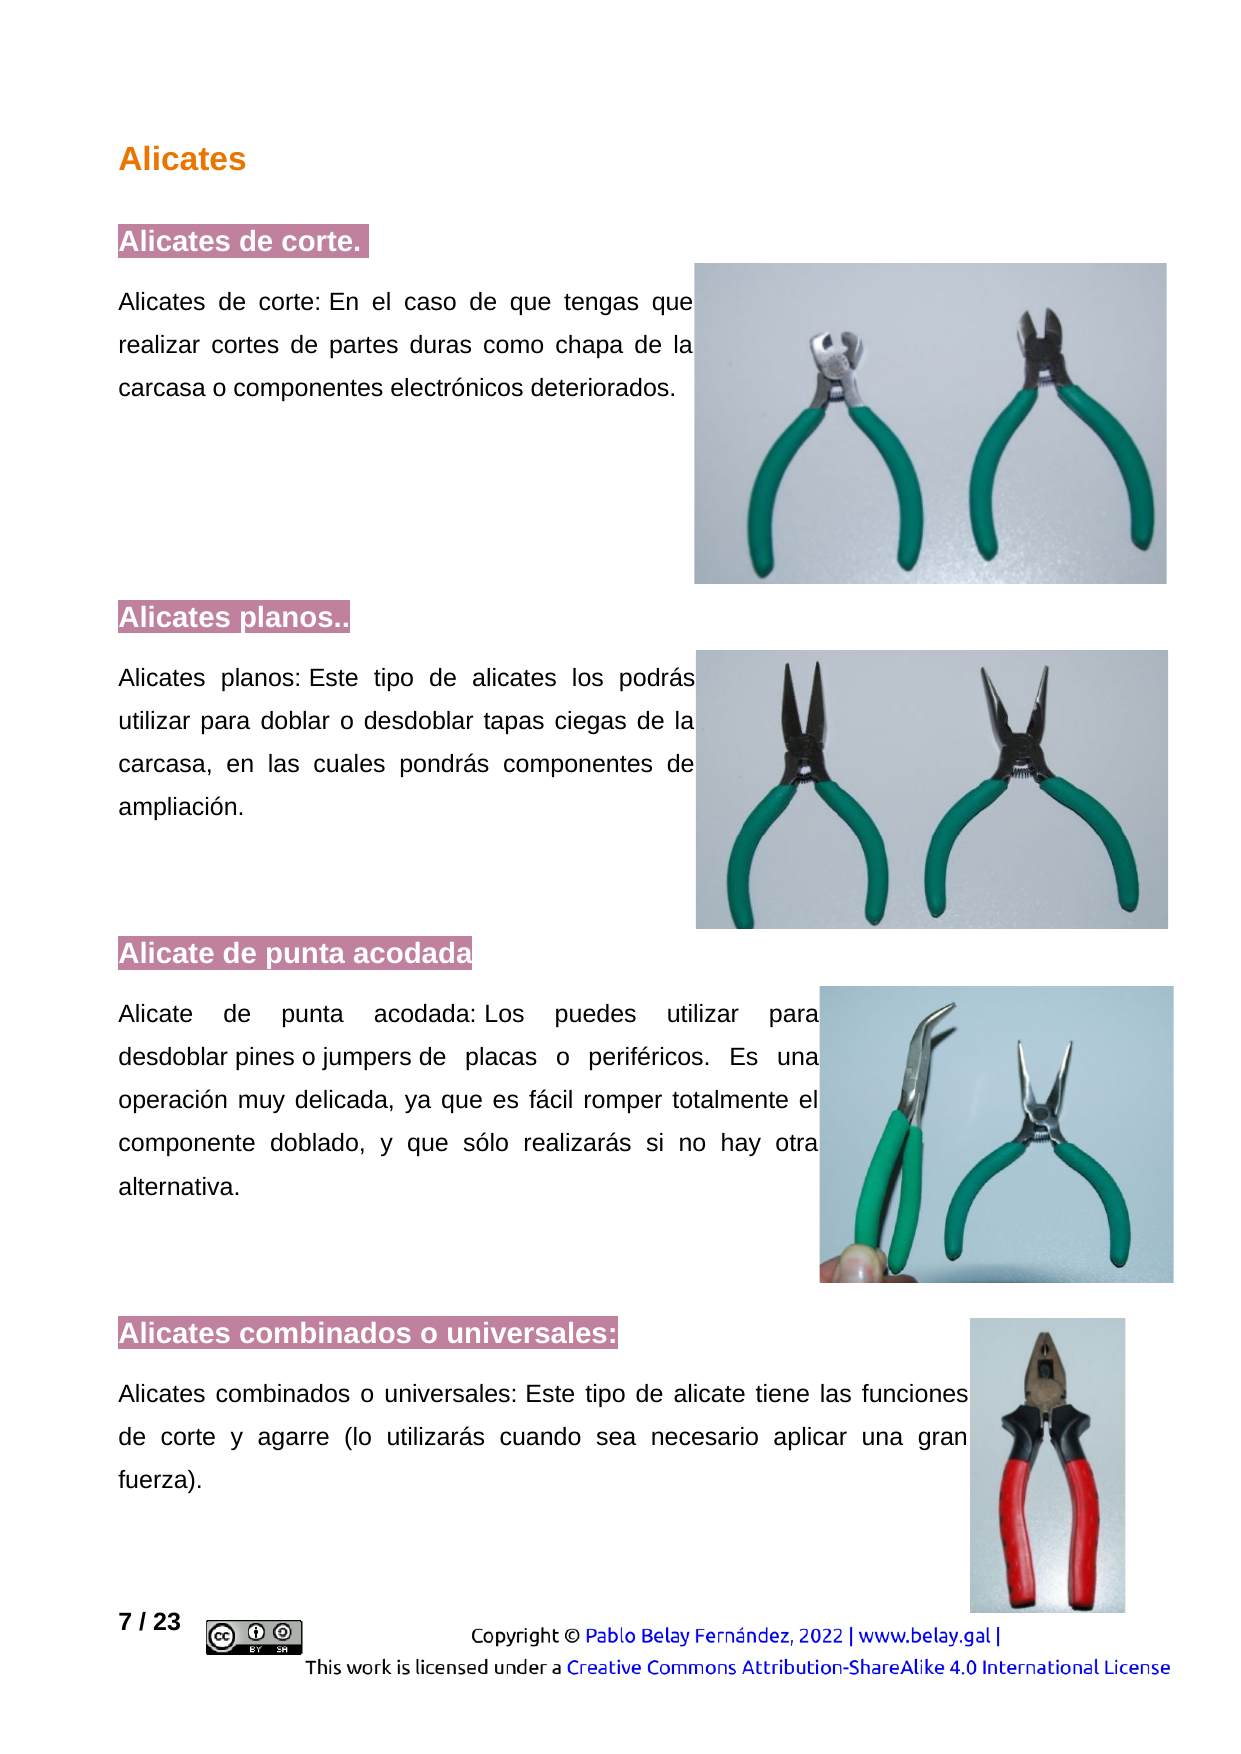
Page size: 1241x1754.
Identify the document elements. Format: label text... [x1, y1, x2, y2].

picture [200, 1318, 1205, 1690]
subtitle Alicates combinados o universales: [618, 1316, 1122, 1349]
subtitle Alicate de punta acodada [472, 936, 1122, 970]
picture [819, 986, 1174, 1283]
text Alicates combinados o universales: Este tipo de alicate tiene las funciones de corte y agarre (lo utilizarás cuando sea necesario aplicar una gran fuerza). [118, 1379, 970, 1494]
text Alicates planos: Este tipo de alicates los podrás utilizar para doblar o desdoblar tapas ciegas de la carcasa, en las cuales pondrás componentes de ampliación. [118, 663, 695, 821]
picture [694, 263, 1167, 584]
subtitle Alicates de corte. [369, 224, 1122, 258]
subtitle Alicates [118, 139, 1122, 178]
text Alicate de punta acodada: Los puedes utilizar para desdoblar pines o jumpers de placas o periféricos. Es una operación muy delicada, ya que es fácil romper totalmente el componente doblado, y que sólo realizarás si no hay otra alternativa. [118, 999, 819, 1200]
text Alicates de corte: En el caso de que tengas que realizar cortes de partes duras como chapa de la carcasa o componentes electrónicos deteriorados. [118, 287, 694, 402]
subtitle Alicates planos.. [118, 599, 1122, 633]
picture [695, 650, 1169, 929]
